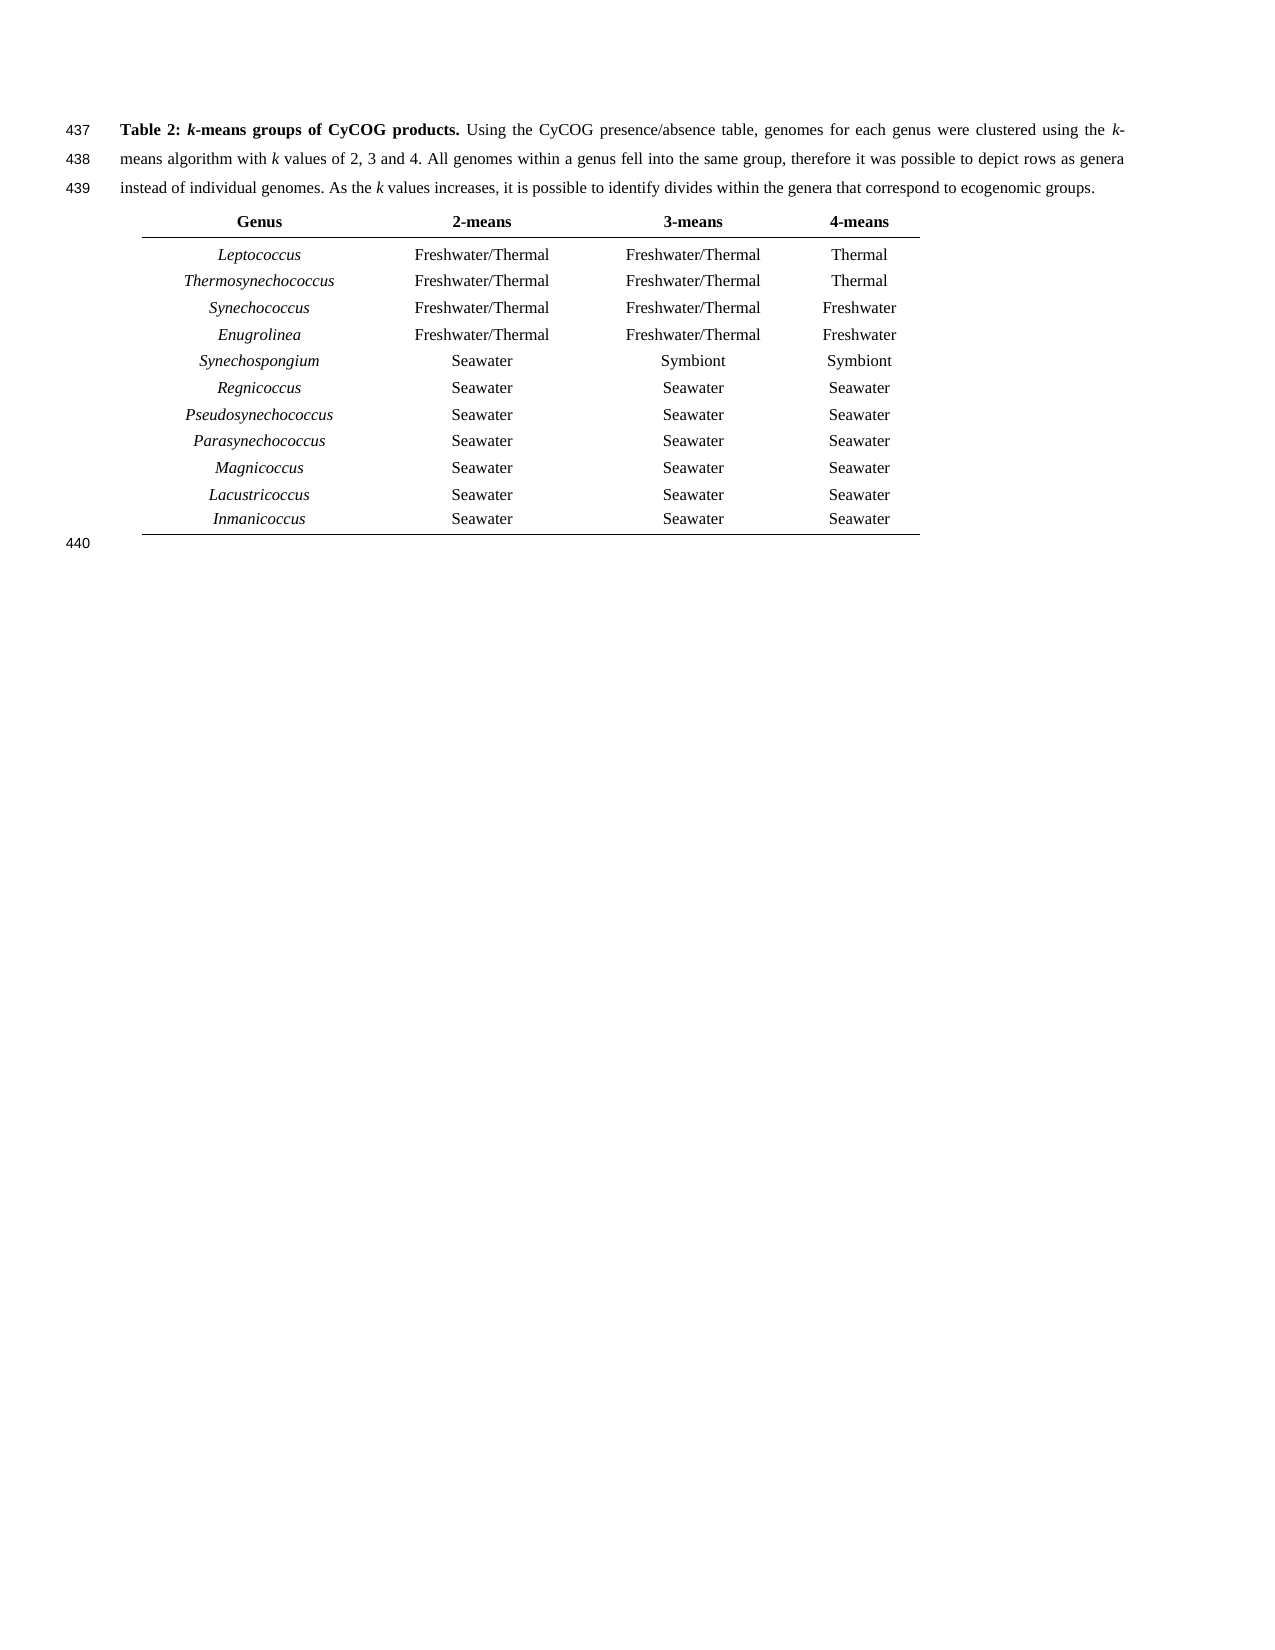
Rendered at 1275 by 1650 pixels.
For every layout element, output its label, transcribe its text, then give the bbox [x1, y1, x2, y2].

table_cell Seawater [376, 397, 587, 423]
table_cell Seawater [588, 504, 799, 534]
table_cell Seawater [799, 477, 920, 503]
table_cell Freshwater/Thermal [376, 317, 587, 343]
table_cell Synechococcus [142, 290, 376, 317]
table_cell Freshwater/Thermal [588, 264, 799, 290]
table_cell Seawater [799, 424, 920, 450]
table_header Genus [142, 206, 376, 237]
table_cell Freshwater [799, 317, 920, 343]
table_cell Freshwater/Thermal [588, 238, 799, 263]
table_cell Seawater [588, 424, 799, 450]
table_cell Inmanicoccus [142, 504, 376, 534]
table_cell Parasynechococcus [142, 424, 376, 450]
table_cell Freshwater/Thermal [376, 290, 587, 317]
table_cell Seawater [376, 477, 587, 503]
table_cell Pseudosynechococcus [142, 397, 376, 423]
table_cell Seawater [799, 504, 920, 534]
table_cell Lacustricoccus [142, 477, 376, 503]
table_cell Symbiont [799, 344, 920, 370]
table_cell Seawater [376, 424, 587, 450]
table_cell Seawater [799, 450, 920, 477]
table_cell Seawater [376, 344, 587, 370]
table_cell Freshwater/Thermal [588, 317, 799, 343]
table_cell Freshwater/Thermal [588, 290, 799, 317]
table_header 2-means [376, 206, 587, 237]
table_cell Thermal [799, 238, 920, 263]
table_cell Thermosynechococcus [142, 264, 376, 290]
table_header 4-means [799, 206, 920, 237]
table_cell Seawater [799, 370, 920, 397]
table_cell Enugrolinea [142, 317, 376, 343]
table_cell Seawater [588, 370, 799, 397]
table_cell Seawater [376, 370, 587, 397]
table_cell Seawater [376, 450, 587, 477]
table_cell Magnicoccus [142, 450, 376, 477]
table_cell Leptococcus [142, 238, 376, 263]
table_cell Seawater [588, 450, 799, 477]
table_cell Thermal [799, 264, 920, 290]
table_cell Synechospongium [142, 344, 376, 370]
table_cell Seawater [799, 397, 920, 423]
table_cell Freshwater [799, 290, 920, 317]
table_cell Symbiont [588, 344, 799, 370]
text Table 2: k-means groups of CyCOG products. Using the CyCOG presence/absence table, genomes for each genus were clustered using the k-means algorithm with k values of 2, 3 and 4. All genomes within a genus fell into the same group, therefore it was possible to depict rows as genera instead of individual genomes. As the k values increases, it is possible to identify divides within the genera that correspond to ecogenomic groups. [120, 120, 1125, 197]
table_cell Seawater [588, 477, 799, 503]
table_cell Seawater [376, 504, 587, 534]
table_cell Freshwater/Thermal [376, 238, 587, 263]
table_cell Regnicoccus [142, 370, 376, 397]
table_cell Freshwater/Thermal [376, 264, 587, 290]
table_header 3-means [588, 206, 799, 237]
table_cell Seawater [588, 397, 799, 423]
